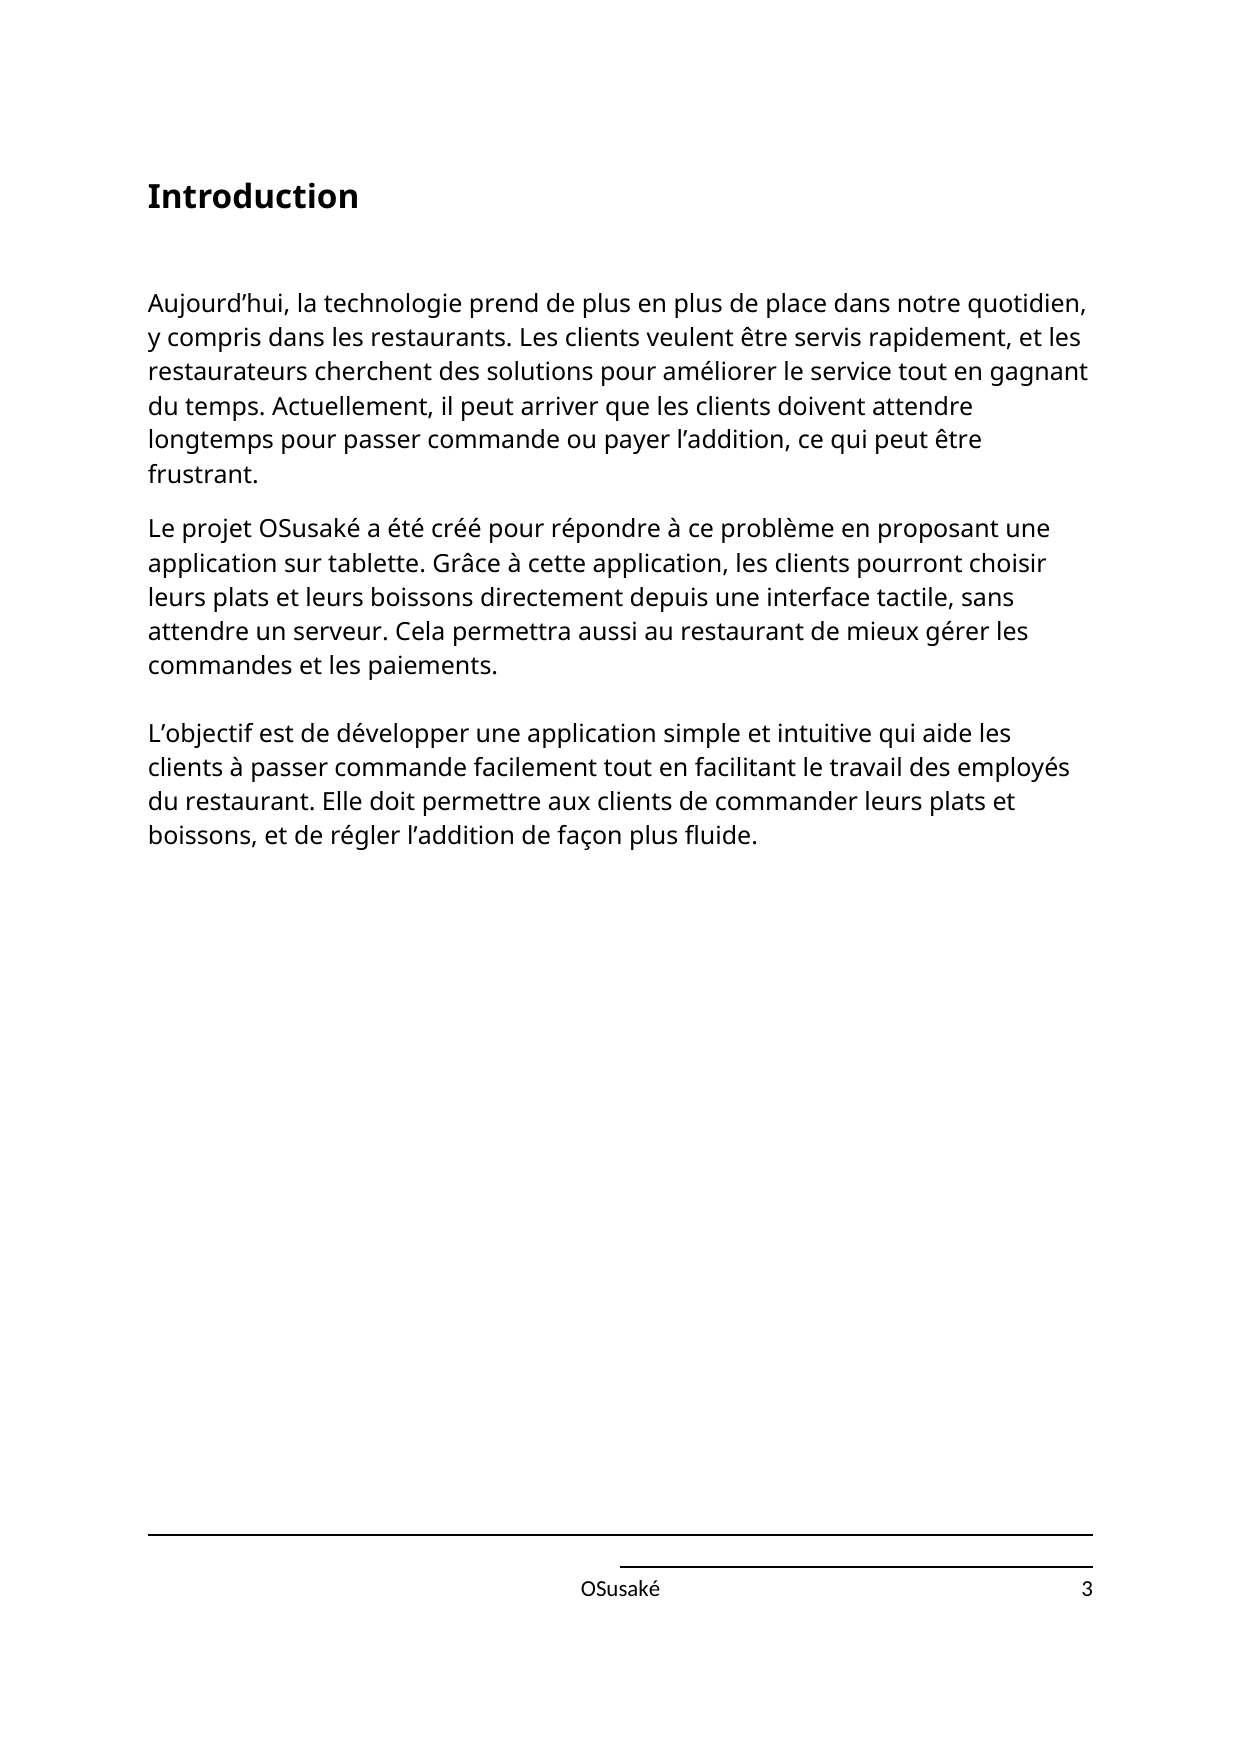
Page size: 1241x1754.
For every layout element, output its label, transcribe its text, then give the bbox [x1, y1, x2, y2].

text Aujourd’hui, la technologie prend de plus en plus de place dans notre quotidien, y compris dans les restaurants. Les clients veulent être servis rapidement, et les restaurateurs cherchent des solutions pour améliorer le service tout en gagnant du temps. Actuellement, il peut arriver que les clients doivent attendre longtemps pour passer commande ou payer l’addition, ce qui peut être frustrant. [148, 286, 1093, 490]
text Le projet OSusaké a été créé pour répondre à ce problème en proposant une application sur tablette. Grâce à cette application, les clients pourront choisir leurs plats et leurs boissons directement depuis une interface tactile, sans attendre un serveur. Cela permettra aussi au restaurant de mieux gérer les commandes et les paiements. L’objectif est de développer une application simple et intuitive qui aide les clients à passer commande facilement tout en facilitant le travail des employés du restaurant. Elle doit permettre aux clients de commander leurs plats et boissons, et de régler l’addition de façon plus fluide. [148, 511, 1093, 852]
subtitle Introduction [148, 173, 1093, 218]
